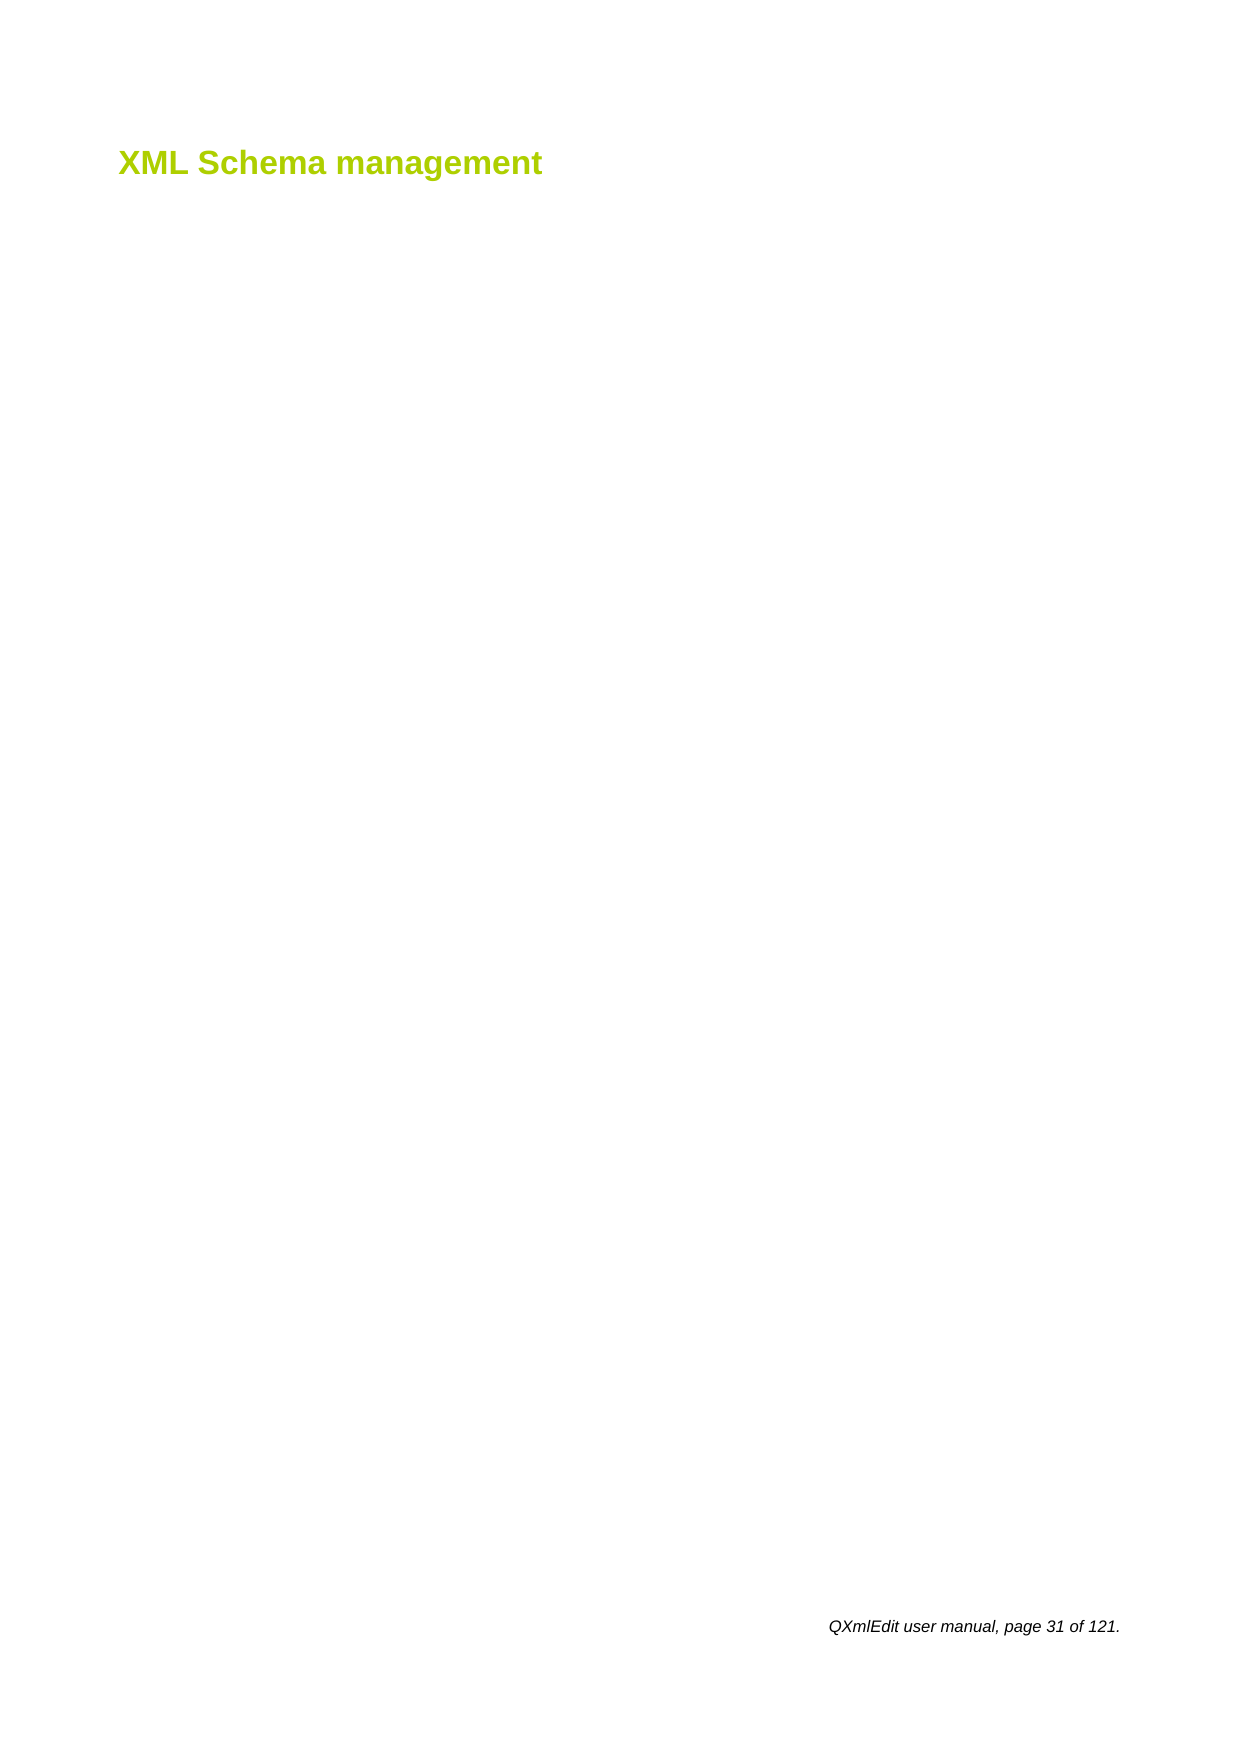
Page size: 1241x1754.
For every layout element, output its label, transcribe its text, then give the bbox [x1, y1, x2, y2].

subtitle XML Schema management [118, 143, 1122, 182]
